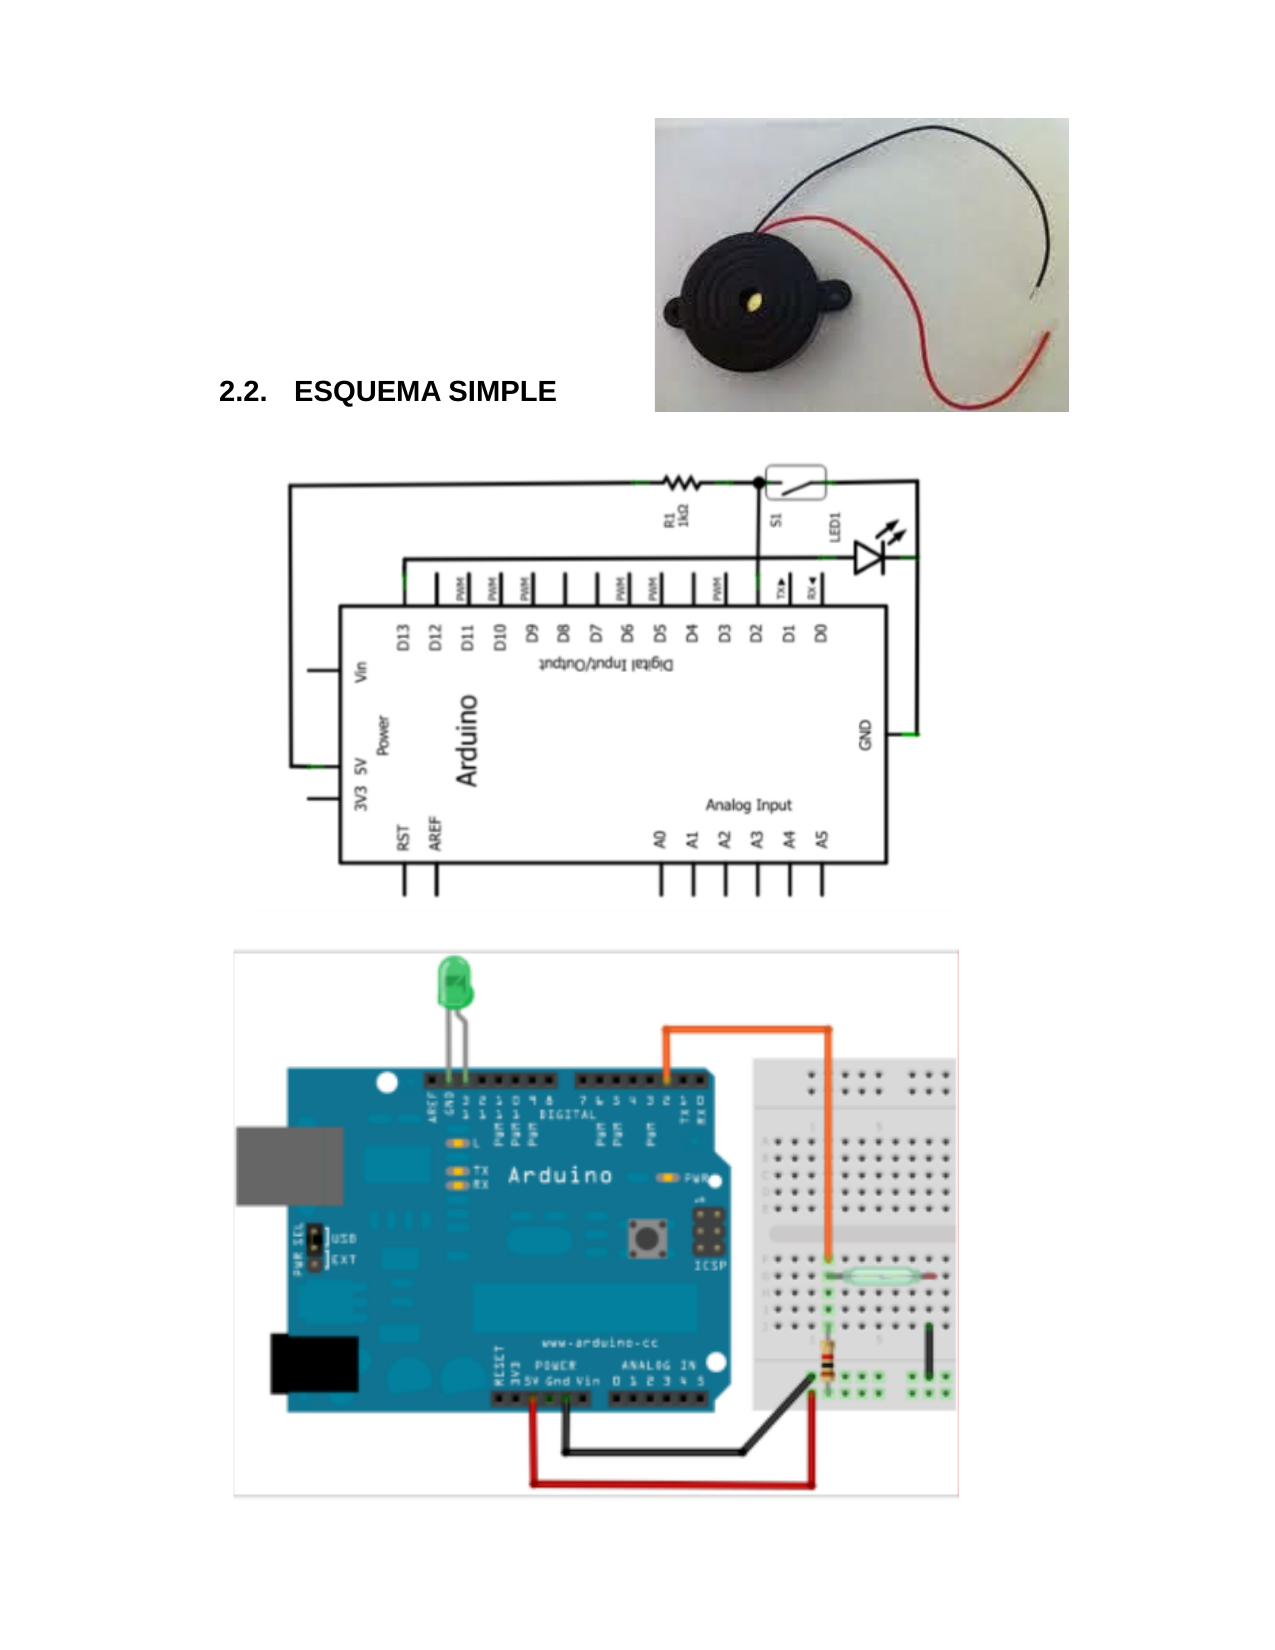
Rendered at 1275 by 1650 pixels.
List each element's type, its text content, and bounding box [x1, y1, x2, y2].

picture [654, 118, 1069, 412]
picture [262, 945, 961, 1502]
list [1069, 374, 1158, 407]
list ESQUEMA SIMPLE [294, 374, 654, 407]
picture [255, 452, 961, 911]
